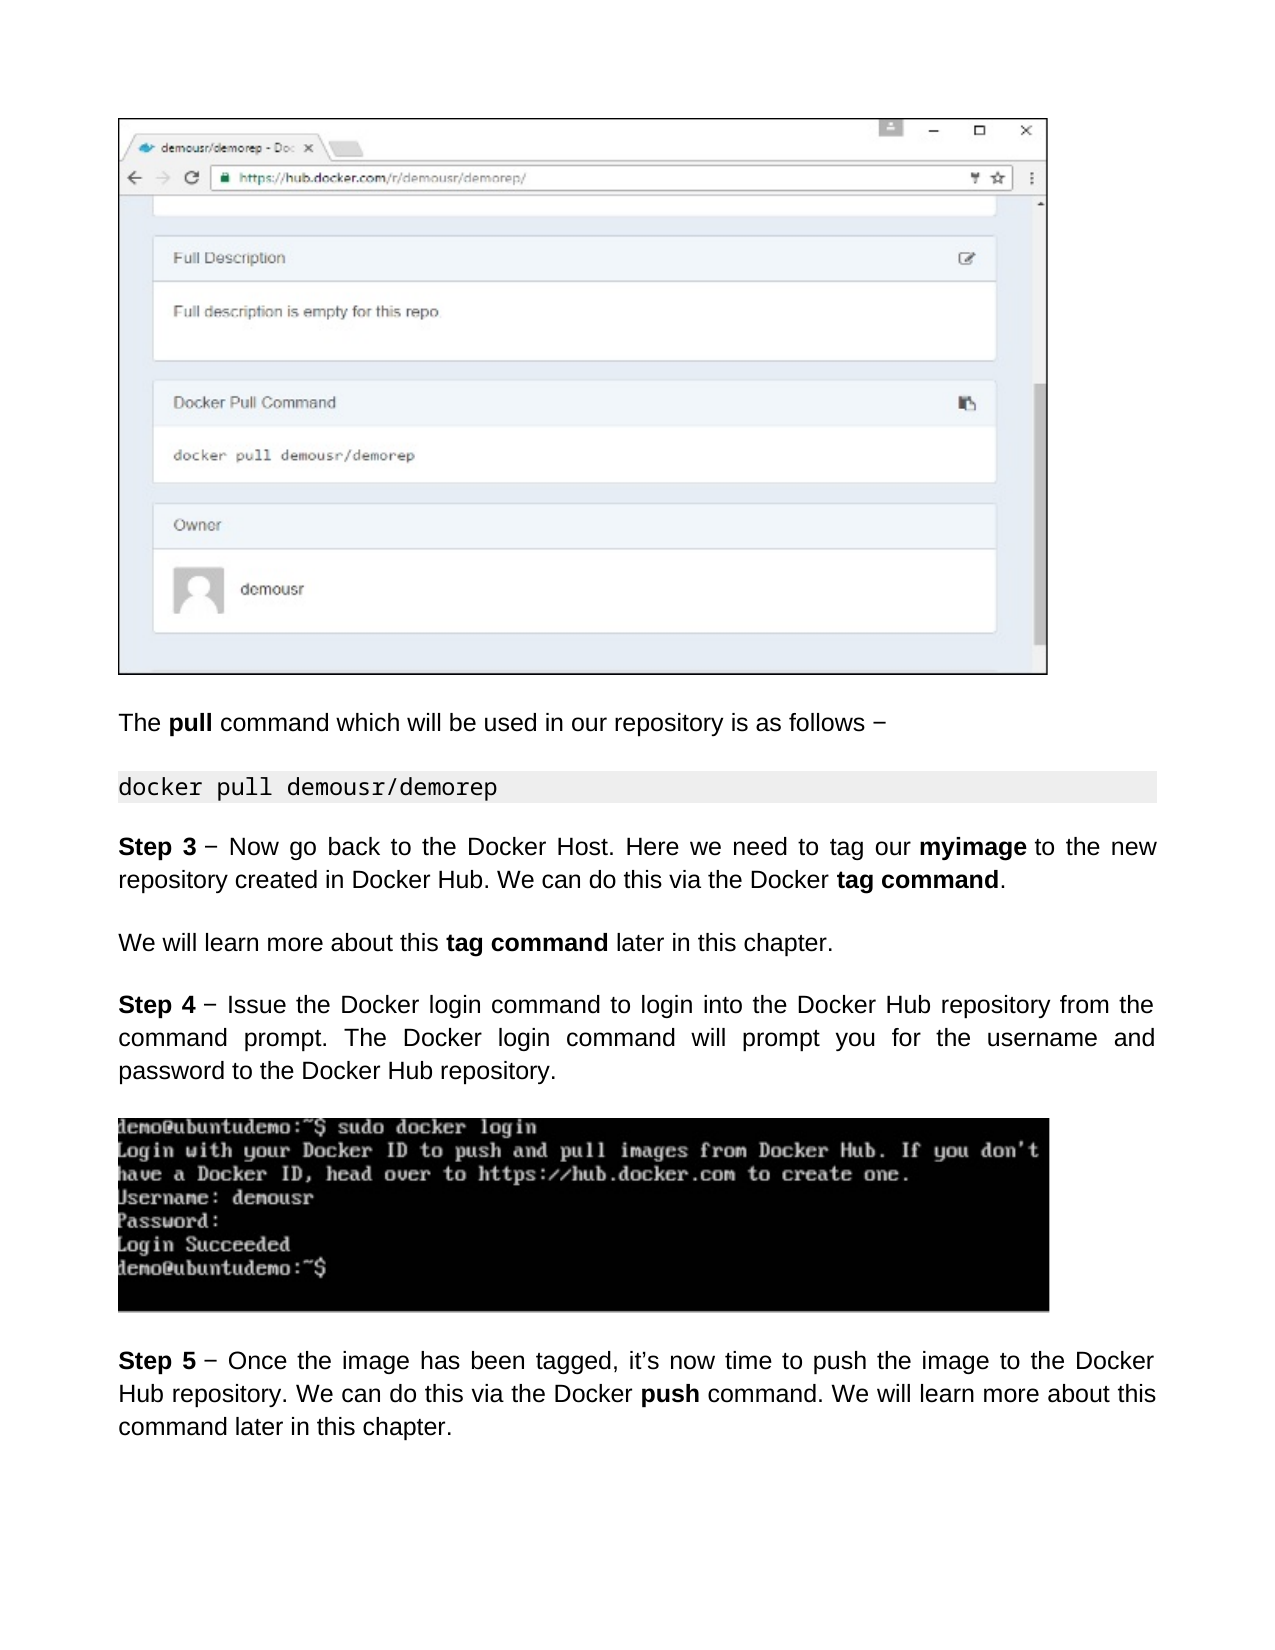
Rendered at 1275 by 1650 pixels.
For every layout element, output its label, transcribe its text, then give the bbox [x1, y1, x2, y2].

text Step 4 − Issue the Docker login command to login into the Docker Hub repository from the command prompt. The Docker login command will prompt you for the username and password to the Docker Hub repository. [118, 990, 1157, 1085]
text Step 3 − Now go back to the Docker Host. Here we need to tag our myimage to the new repository created in Docker Hub. We can do this via the Docker tag command. [118, 832, 1157, 894]
text Step 5 − Once the image has been tagged, it’s now time to push the image to the Docker Hub repository. We can do this via the Docker push command. We will learn more about this command later in this chapter. [118, 1346, 1157, 1441]
text The pull command which will be used in our repository is as follows − [118, 708, 1157, 737]
picture [118, 118, 1048, 675]
picture [118, 1118, 1050, 1313]
text We will learn more about this tag command later in this chapter. [118, 928, 1157, 956]
text docker pull demousr/demorep [118, 771, 1157, 803]
